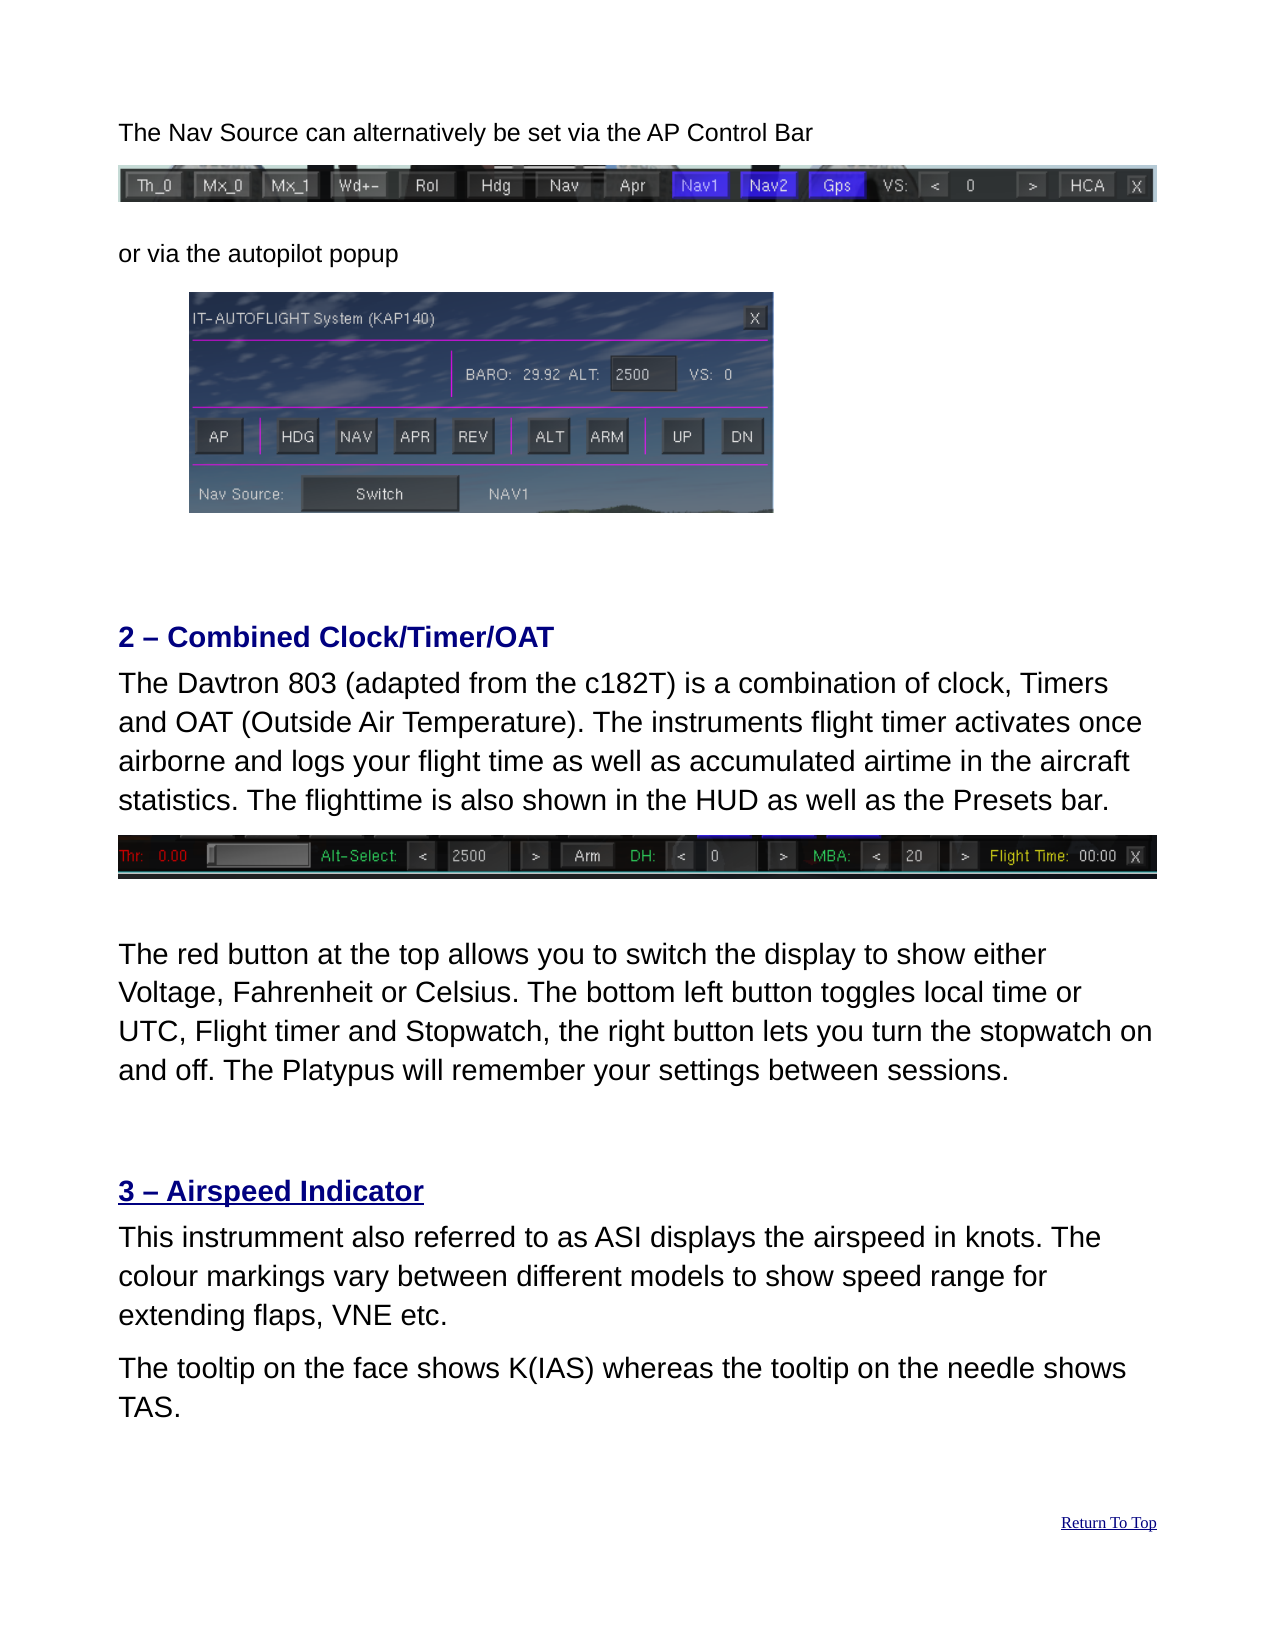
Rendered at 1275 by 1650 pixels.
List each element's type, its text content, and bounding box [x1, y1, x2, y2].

text or via the autopilot popup [118, 202, 1157, 268]
text The Davtron 803 (adapted from the c182T) is a combination of clock, Timers and OAT (Outside Air Temperature). The instruments flight timer activates once airborne and logs your flight time as well as accumulated airtime in the aircraft statistics. The flighttime is also shown in the HUD as well as the Presets bar. [118, 666, 1157, 816]
picture [118, 835, 1157, 879]
subtitle 2 – Combined Clock/Timer/OAT [118, 620, 1157, 654]
subtitle 3 – Airspeed Indicator [118, 1174, 1157, 1208]
text This instrumment also referred to as ASI displays the airspeed in knots. The colour markings vary between different models to show speed range for extending flaps, VNE etc. [118, 1220, 1157, 1332]
text The tooltip on the face shows K(IAS) whereas the tooltip on the needle shows TAS. [118, 1351, 1157, 1424]
text The Nav Source can alternatively be set via the AP Control Bar [118, 118, 1157, 147]
picture [118, 165, 1157, 202]
picture [189, 292, 774, 513]
text The red button at the top allows you to switch the display to show either Voltage, Fahrenheit or Celsius. The bottom left button toggles local time or UTC, Flight timer and Stopwatch, the right button lets you turn the stopwatch on and off. The Platypus will remember your settings between sessions. [118, 937, 1157, 1087]
